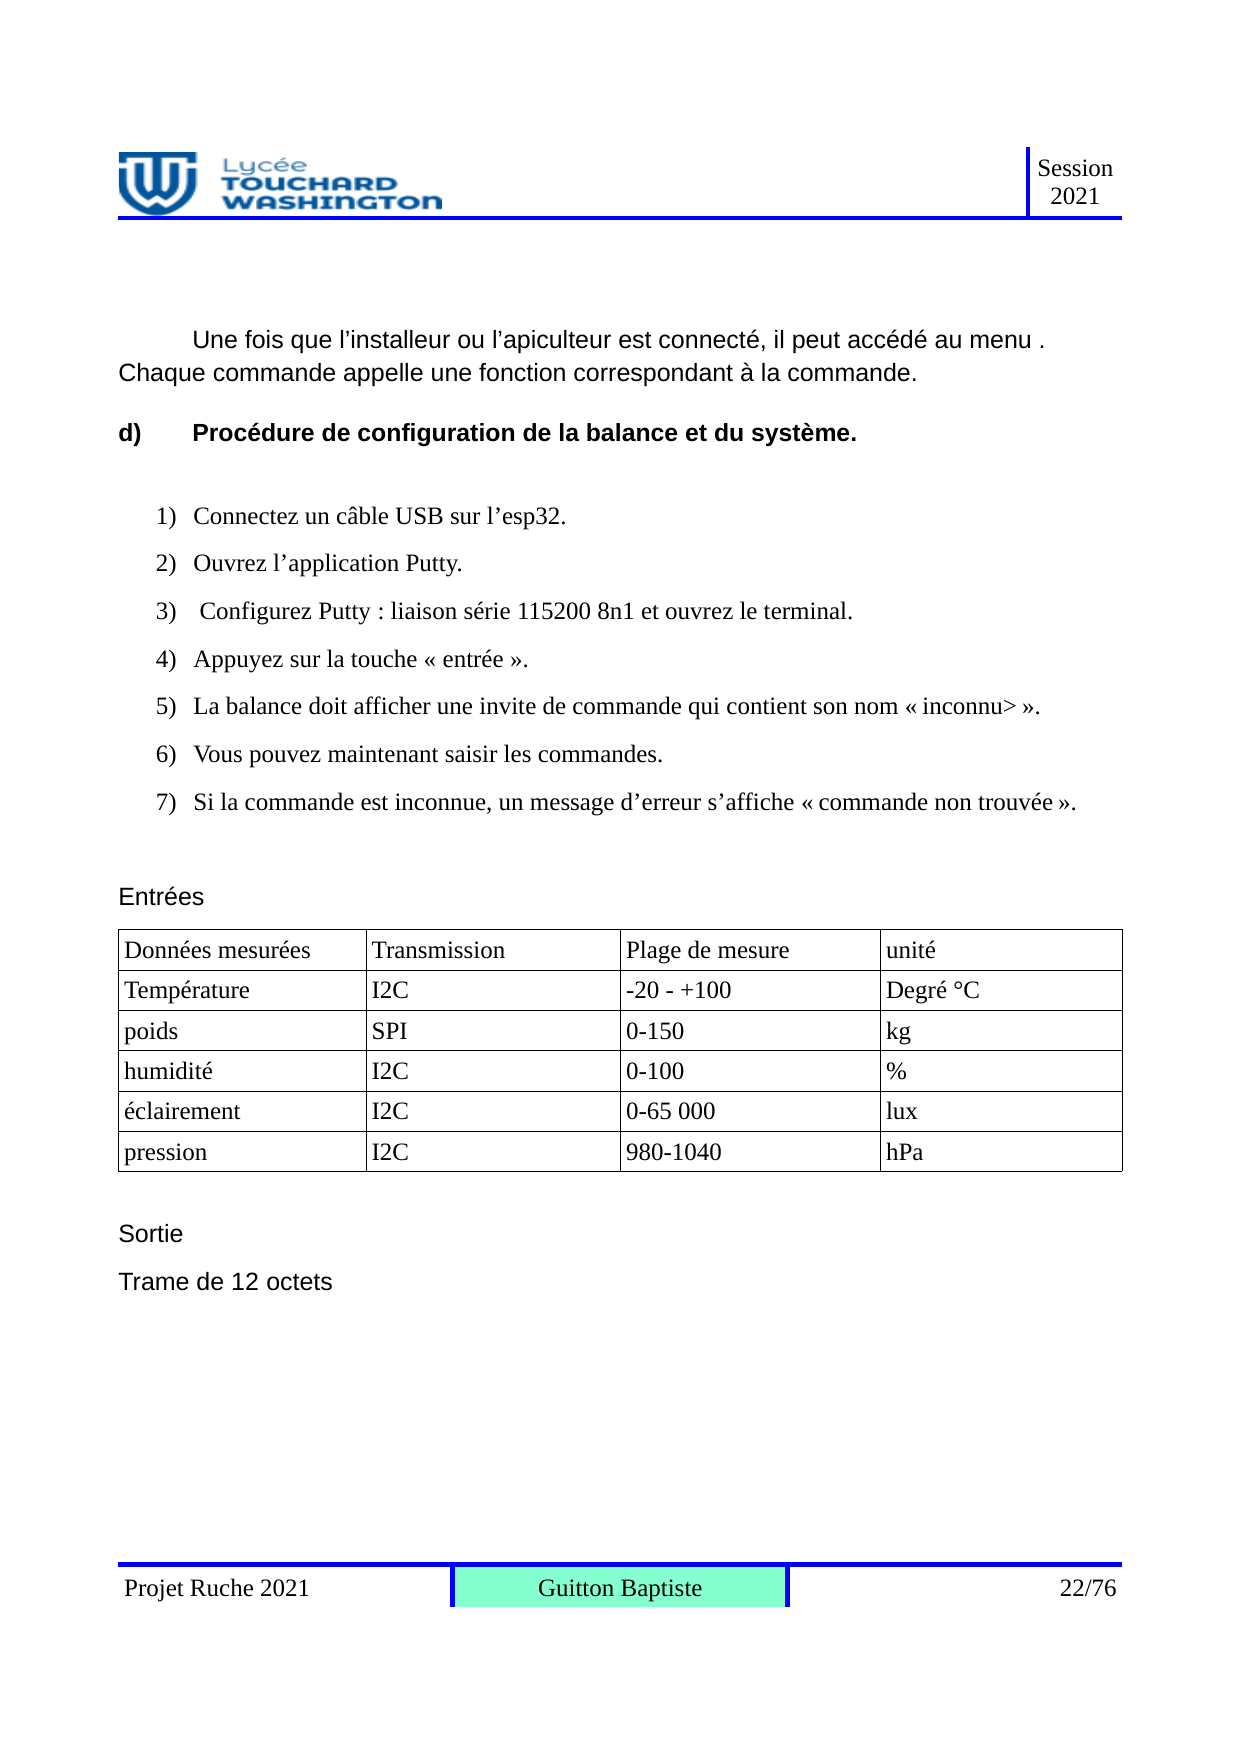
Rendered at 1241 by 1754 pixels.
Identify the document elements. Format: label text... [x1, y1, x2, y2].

table_cell SPI [367, 1011, 620, 1050]
list Vous pouvez maintenant saisir les commandes. [156, 739, 1122, 768]
table_cell I2C [367, 1051, 620, 1091]
table_cell hPa [881, 1132, 1122, 1171]
list Ouvrez l’application Putty. [156, 548, 1122, 577]
list Si la commande est inconnue, un message d’erreur s’affiche « commande non trouvée ». [156, 787, 1122, 815]
text Entrées [118, 882, 1122, 911]
list Appuyez sur la touche « entrée ». [156, 644, 1122, 672]
list Configurez Putty : liaison série 115200 8n1 et ouvrez le terminal. [156, 596, 1122, 625]
text Sortie [118, 1219, 1122, 1248]
table_cell poids [119, 1011, 366, 1050]
table_cell -20 - +100 [621, 971, 880, 1010]
table_cell Température [119, 971, 366, 1010]
table_cell I2C [367, 1132, 620, 1171]
table_header Transmission [367, 930, 620, 970]
table_cell I2C [367, 1092, 620, 1131]
table_cell % [881, 1051, 1122, 1091]
table_header Plage de mesure [621, 930, 880, 970]
table_header Données mesurées [119, 930, 366, 970]
list Connectez un câble USB sur l’esp32. [156, 501, 1122, 530]
table_cell humidité [119, 1051, 366, 1091]
table_header unité [881, 930, 1122, 970]
picture [118, 152, 442, 216]
table_cell Degré °C [881, 971, 1122, 1010]
table_cell 0-150 [621, 1011, 880, 1050]
table_cell I2C [367, 971, 620, 1010]
table_cell kg [881, 1011, 1122, 1050]
table_cell 0-65 000 [621, 1092, 880, 1131]
text Une fois que l’installeur ou l’apiculteur est connecté, il peut accédé au menu . Chaque commande appelle une fonction correspondant à la commande. [118, 325, 1122, 387]
text Trame de 12 octets [118, 1267, 1122, 1295]
table_cell lux [881, 1092, 1122, 1131]
table_cell 980-1040 [621, 1132, 880, 1171]
table_cell 0-100 [621, 1051, 880, 1091]
list La balance doit afficher une invite de commande qui contient son nom « inconnu> ». [156, 691, 1122, 720]
subtitle Procédure de configuration de la balance et du système. [118, 418, 1122, 447]
table_cell pression [119, 1132, 366, 1171]
table_cell éclairement [119, 1092, 366, 1131]
